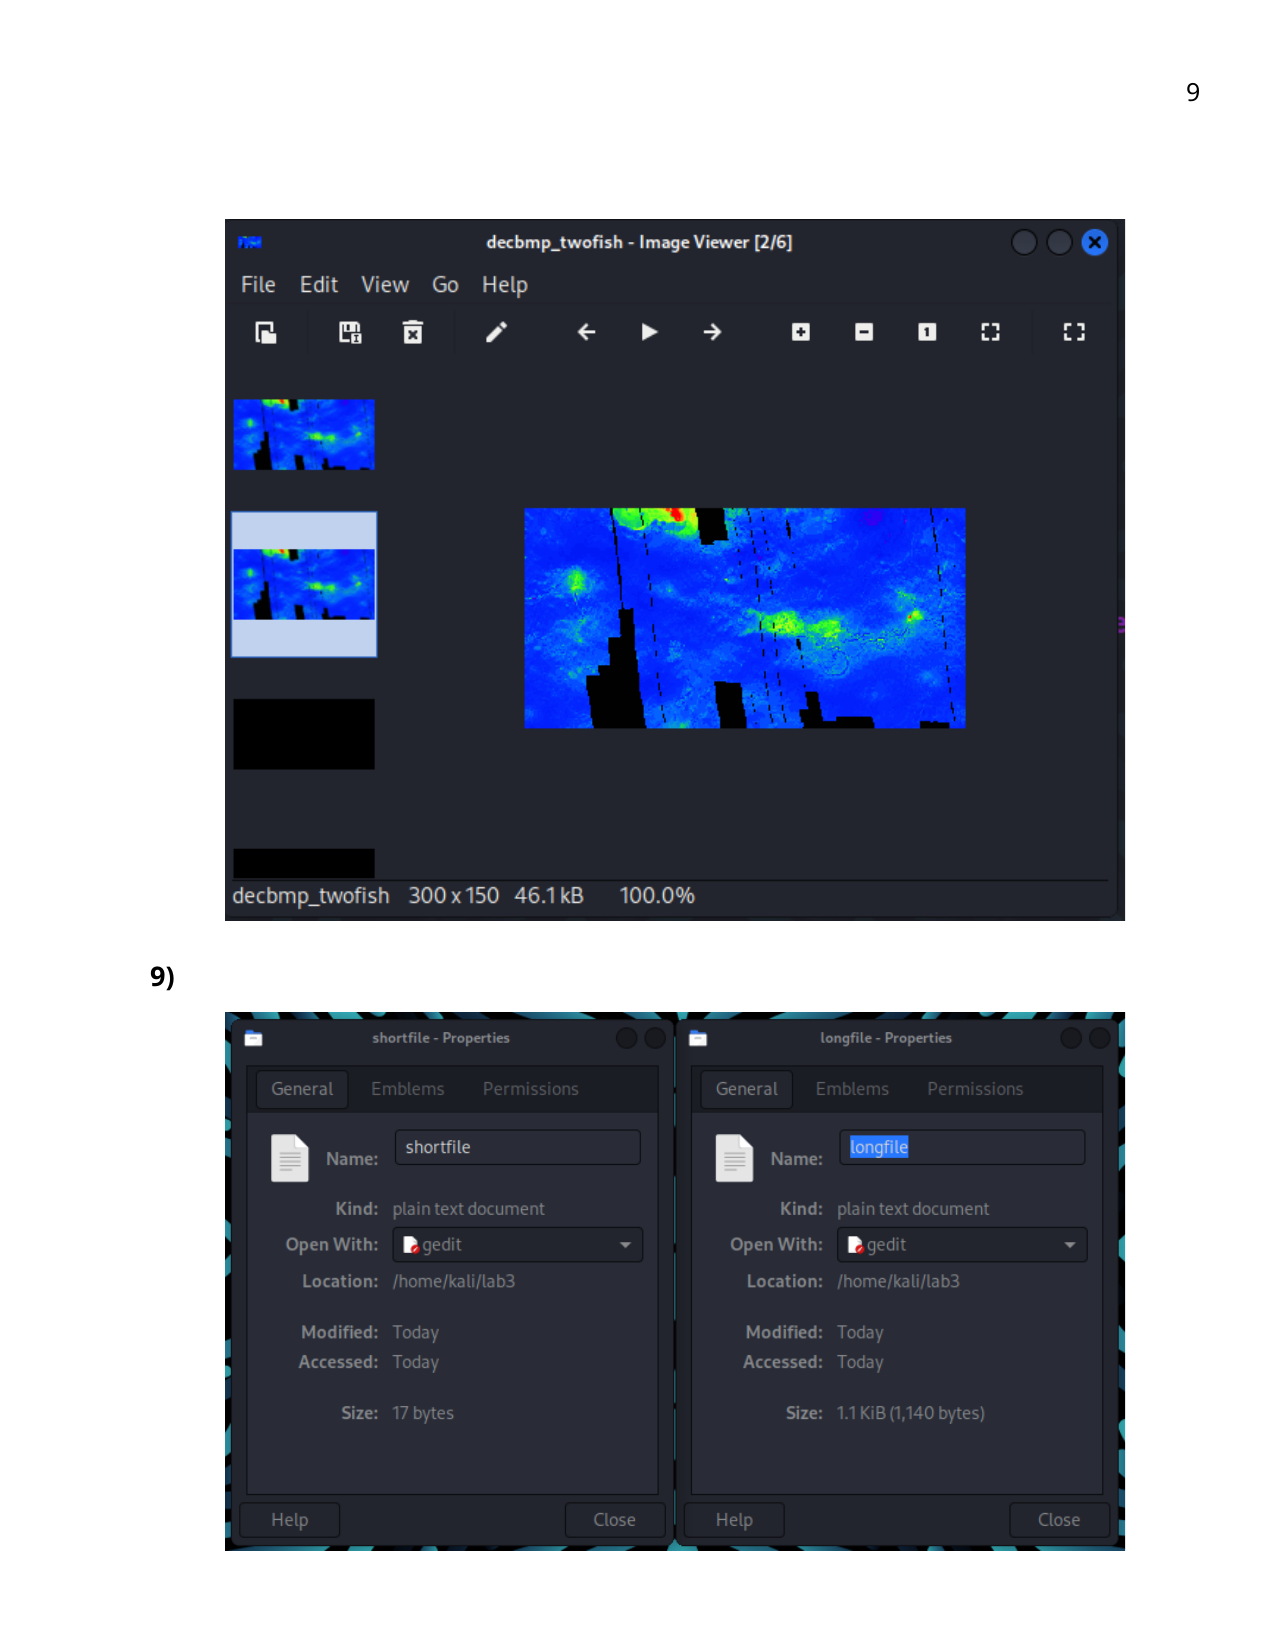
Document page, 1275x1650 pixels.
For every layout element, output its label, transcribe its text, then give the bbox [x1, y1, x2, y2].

picture [225, 219, 1125, 921]
picture [225, 1012, 1125, 1551]
text 9) [150, 957, 1200, 994]
